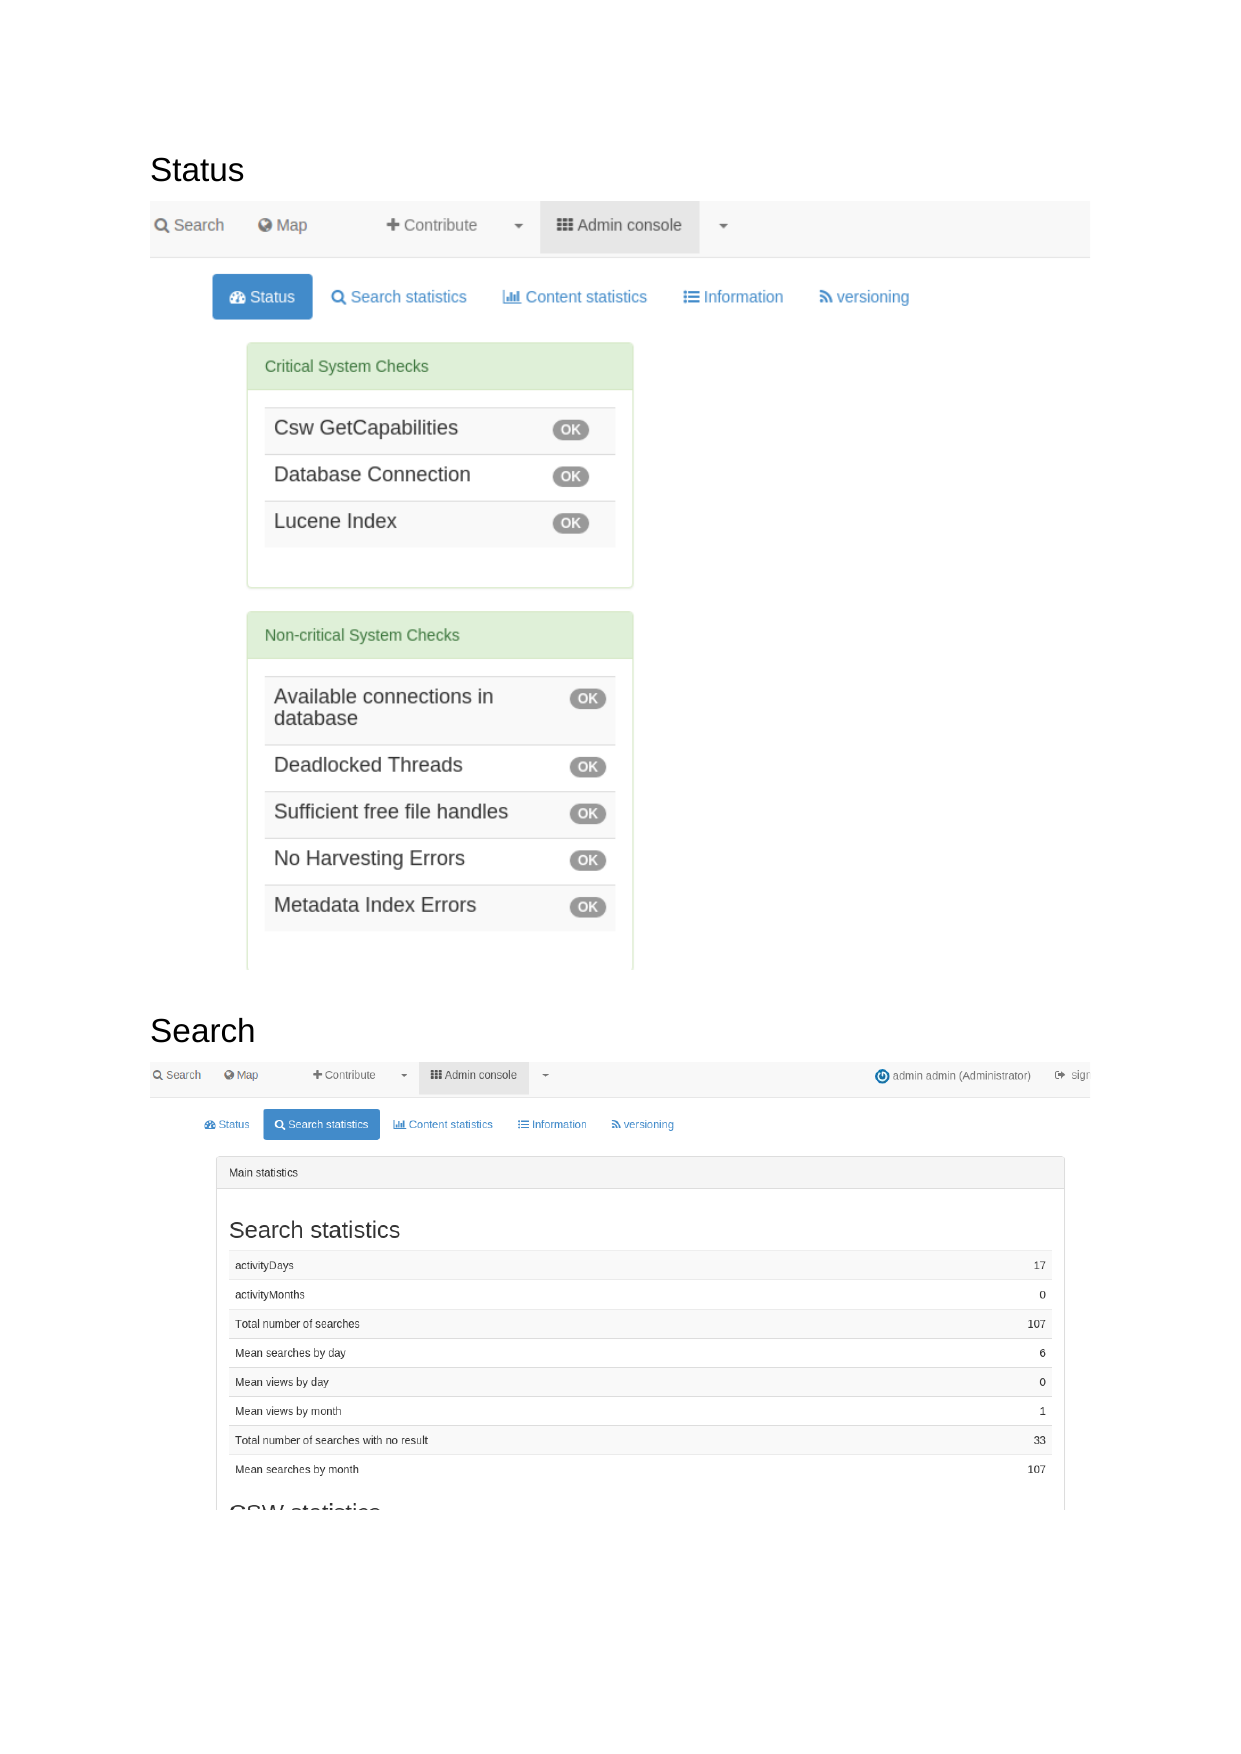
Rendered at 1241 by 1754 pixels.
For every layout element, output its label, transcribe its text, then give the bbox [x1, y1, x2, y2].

subtitle Status [150, 150, 1090, 188]
subtitle Search [150, 1011, 1090, 1049]
picture [150, 201, 1091, 970]
picture [150, 1062, 1091, 1510]
